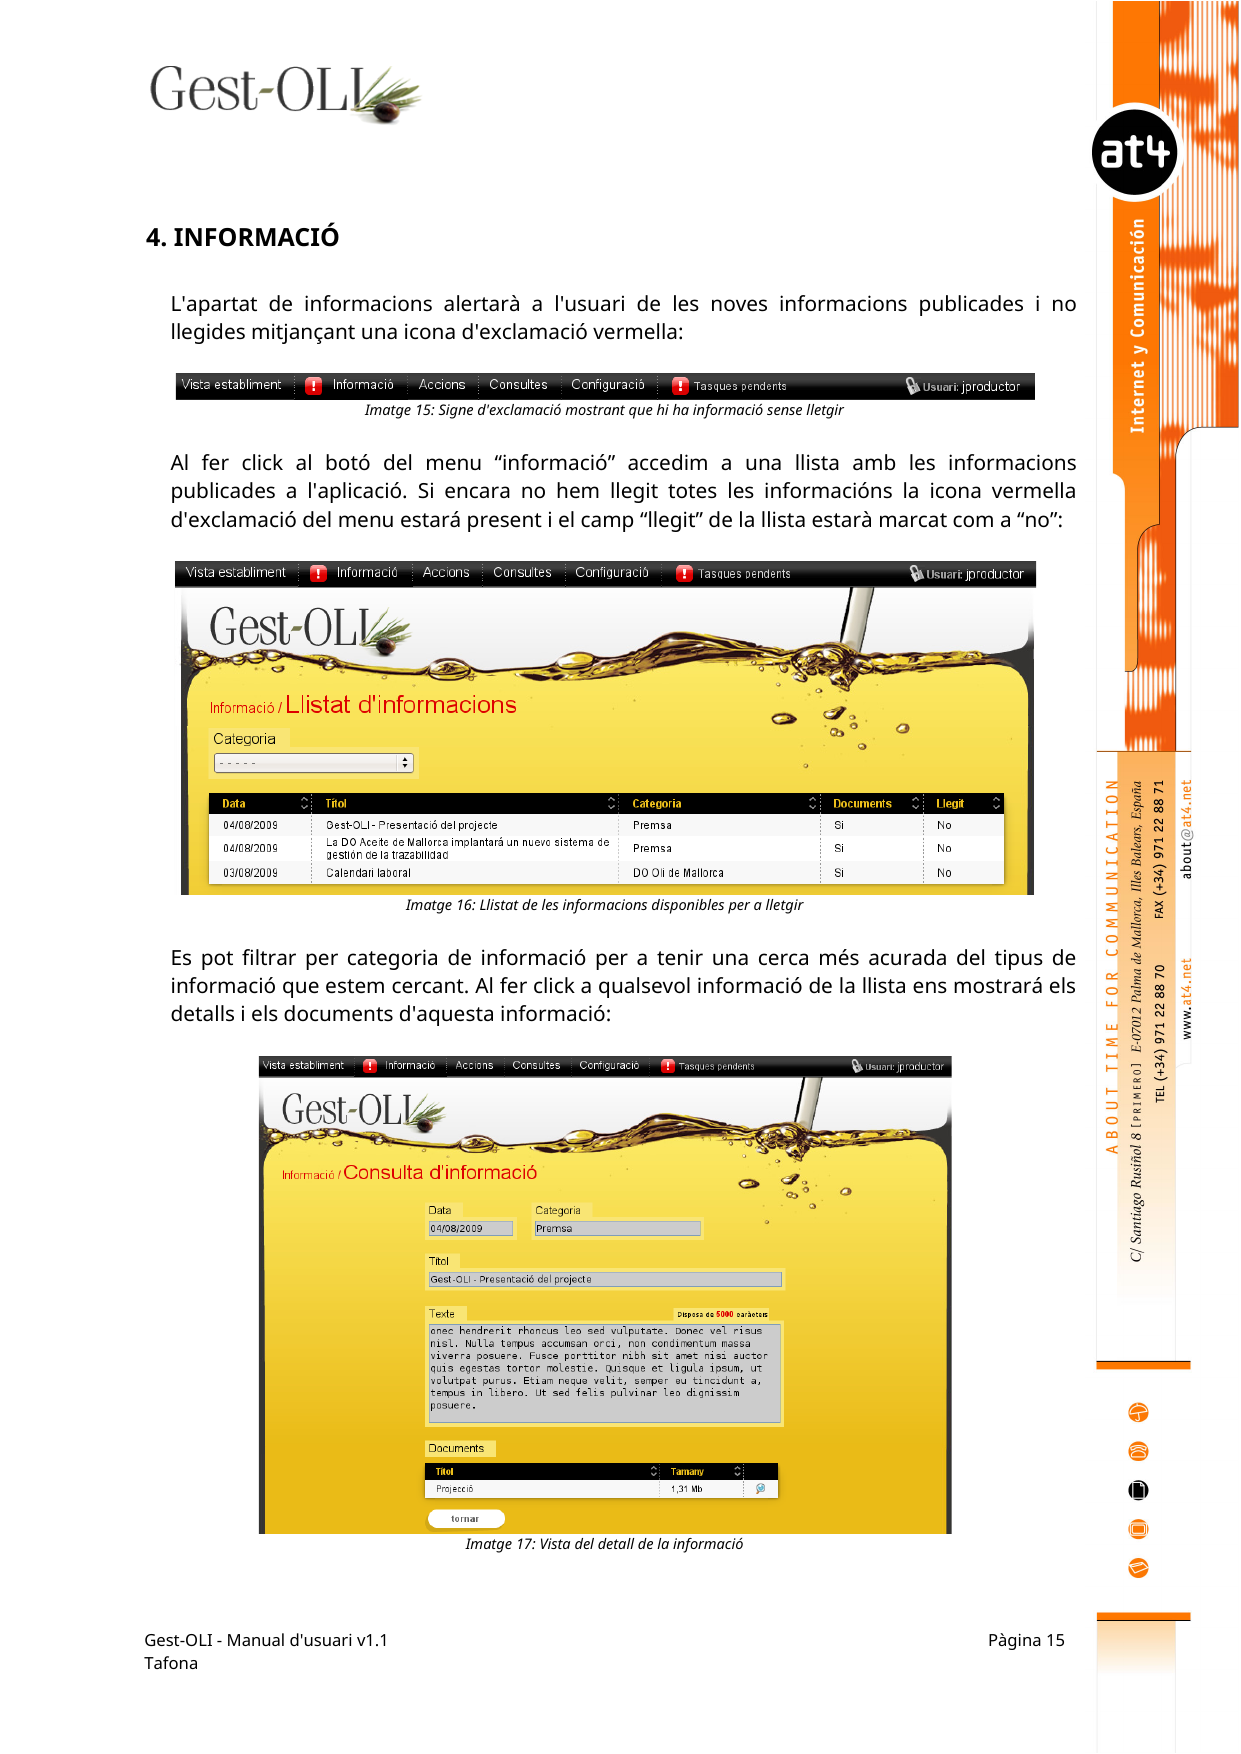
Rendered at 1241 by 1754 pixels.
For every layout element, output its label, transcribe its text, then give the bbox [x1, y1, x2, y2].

text Al fer click al botó del menu “informació” accedim a una llista amb les informacions publicades a l'aplicació. Si encara no hem llegit totes les informacións la icona vermella d'exclamació del menu estará present i el camp “llegit” de la llista estarà marcat com a “no”: [170, 448, 1078, 533]
text Imatge 15: Signe d'exclamació mostrant que hi ha informació sense lletgir [176, 400, 1035, 420]
text Es pot filtrar per categoria de informació per a tenir una cerca més acurada del tipus de informació que estem cercant. Al fer click a qualsevol informació de la llista ens mostrará els detalls i els documents d'aquesta informació: [170, 943, 1078, 1028]
text Imatge 16: Llistat de les informacions disponibles per a lletgir [175, 895, 1036, 914]
picture [258, 1056, 952, 1534]
picture [1085, 1, 1239, 1753]
text Imatge 17: Vista del detall de la informació [259, 1534, 952, 1554]
picture [175, 373, 1035, 400]
text L'apartat de informacions alertarà a l'usuari de les noves informacions publicades i no llegides mitjançant una icona d'exclamació vermella: [170, 289, 1078, 346]
picture [149, 66, 423, 126]
picture [174, 561, 1037, 895]
subtitle 4. INFORMACIÓ [133, 220, 1078, 254]
